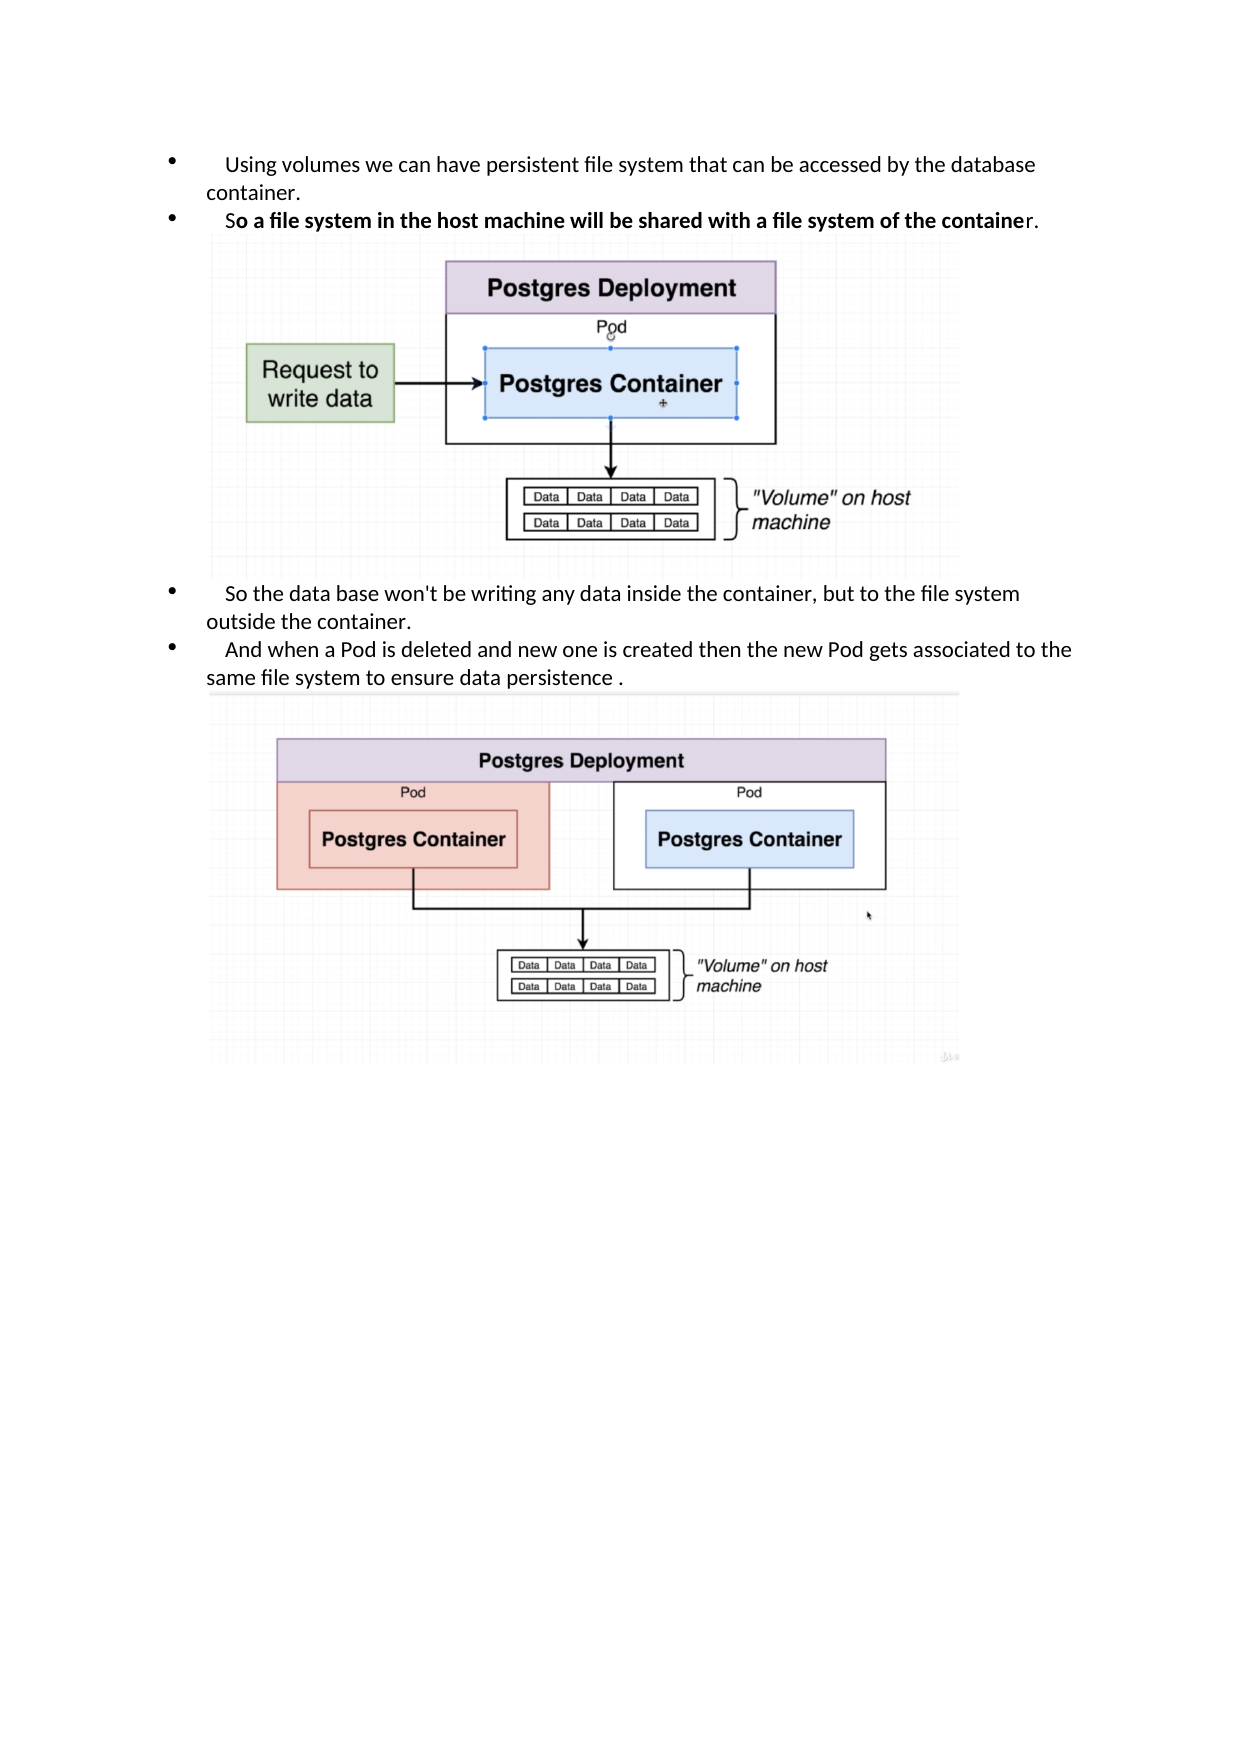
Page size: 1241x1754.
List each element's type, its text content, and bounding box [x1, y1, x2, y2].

picture [209, 234, 960, 580]
list And when a Pod is deleted and new one is created then the new Pod gets associated to the same file system to ensure data persistence . [169, 635, 1090, 691]
list So a file system in the host machine will be shared with a file system of the container. [169, 206, 1090, 234]
list Using volumes we can have persistent file system that can be accessed by the database container. [169, 150, 1090, 206]
list So the data base won't be writing any data inside the container, but to the file system outside the container. [169, 579, 1090, 635]
picture [209, 691, 960, 1064]
